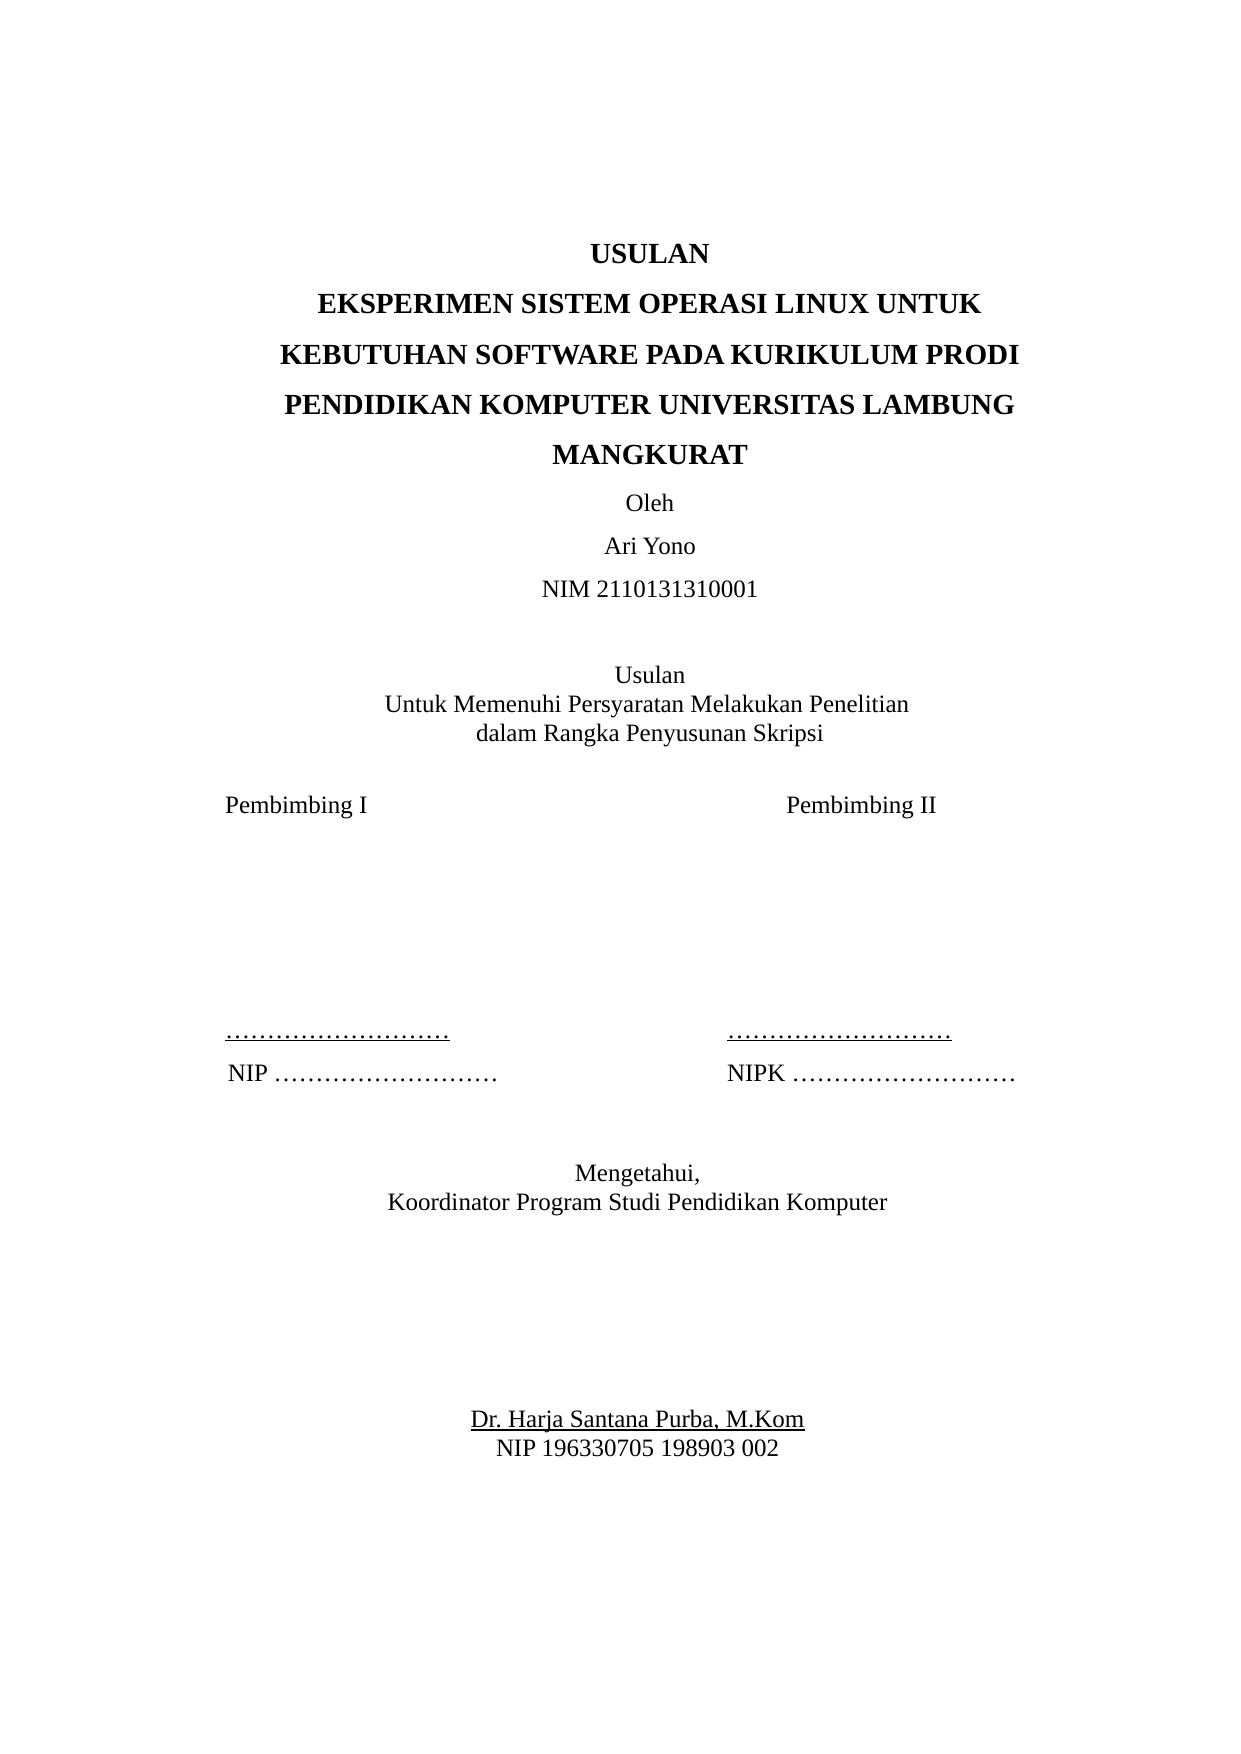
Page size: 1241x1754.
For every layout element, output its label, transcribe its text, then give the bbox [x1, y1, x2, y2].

table_header Pembimbing II [657, 790, 1061, 899]
table_cell ……………………… NIPK ……………………… [657, 899, 1061, 1101]
text USULAN [236, 236, 1063, 270]
table_cell Mengetahui, Koordinator Program Studi Pendidikan Komputer [214, 1159, 1061, 1310]
text NIM 2110131310001 [236, 574, 1063, 603]
table_header Pembimbing I [214, 790, 657, 899]
text Usulan Untuk Memenuhi Persyaratan Melakukan Penelitian dalam Rangka Penyusunan Skripsi [236, 660, 1063, 747]
text EKSPERIMEN Sistem Operasi Linux UNTUK KEBUTUHAN SOFTWARE pada Kurikulum PRODI Pendidikan Komputer Universitas Lambung Mangkurat [236, 287, 1063, 471]
table_cell Dr. Harja Santana Purba, M.Kom NIP 196330705 198903 002 [214, 1310, 1061, 1462]
table_cell [214, 1101, 1061, 1158]
text Ari Yono [236, 531, 1063, 560]
text Oleh [236, 488, 1063, 517]
table_cell ……………………… NIP ……………………… [214, 899, 657, 1101]
